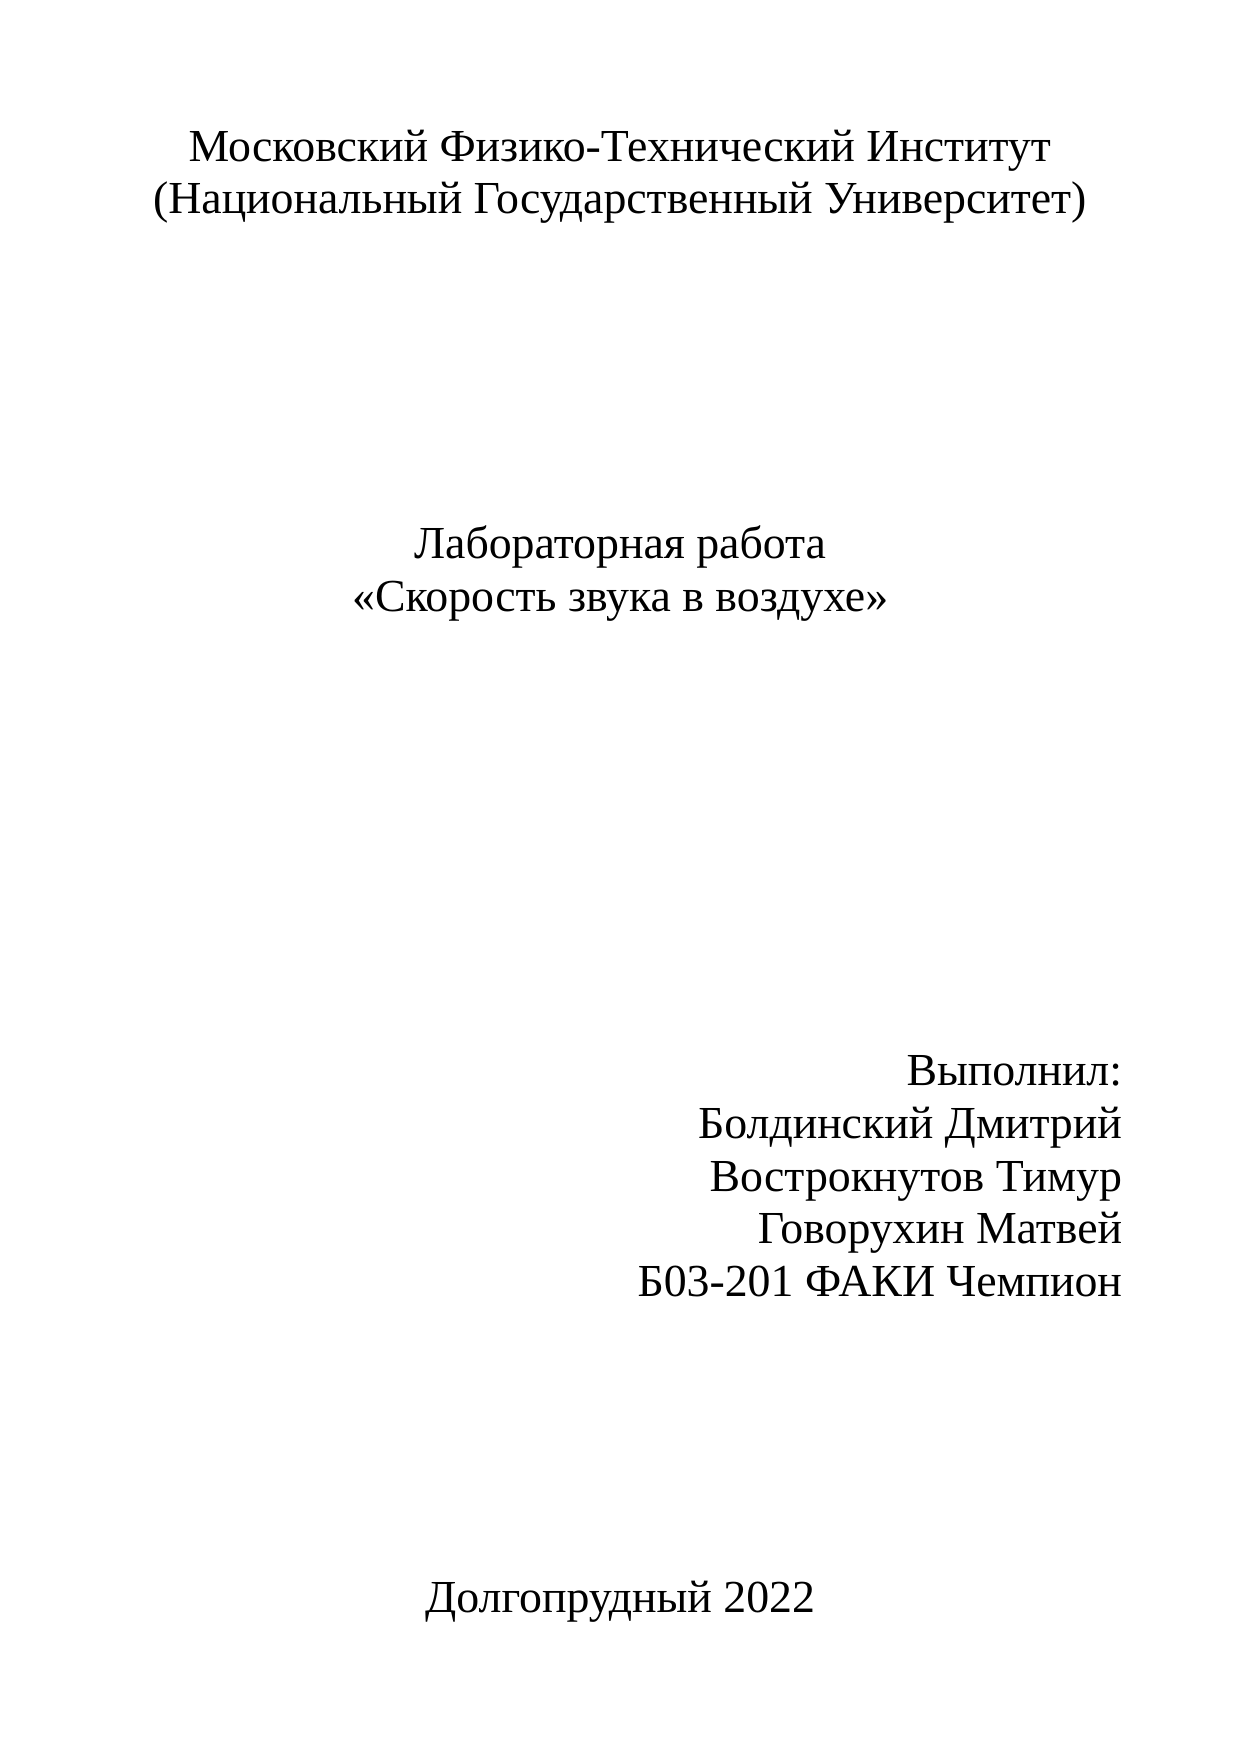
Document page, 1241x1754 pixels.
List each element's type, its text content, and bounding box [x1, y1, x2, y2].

text Долгопрудный 2022 [118, 1570, 1122, 1623]
text Лабораторная работа [118, 516, 1122, 568]
text Выполнил: [118, 1043, 1122, 1096]
text Московский Физико-Технический Институт (Национальный Государственный Университет) [118, 118, 1122, 223]
text «Скорость звука в воздухе» [118, 568, 1122, 621]
text Б03-201 ФАКИ Чемпион [118, 1254, 1122, 1306]
text Говорухин Матвей [118, 1201, 1122, 1254]
text Вострокнутов Тимур [118, 1148, 1122, 1201]
text Болдинский Дмитрий [118, 1096, 1122, 1148]
